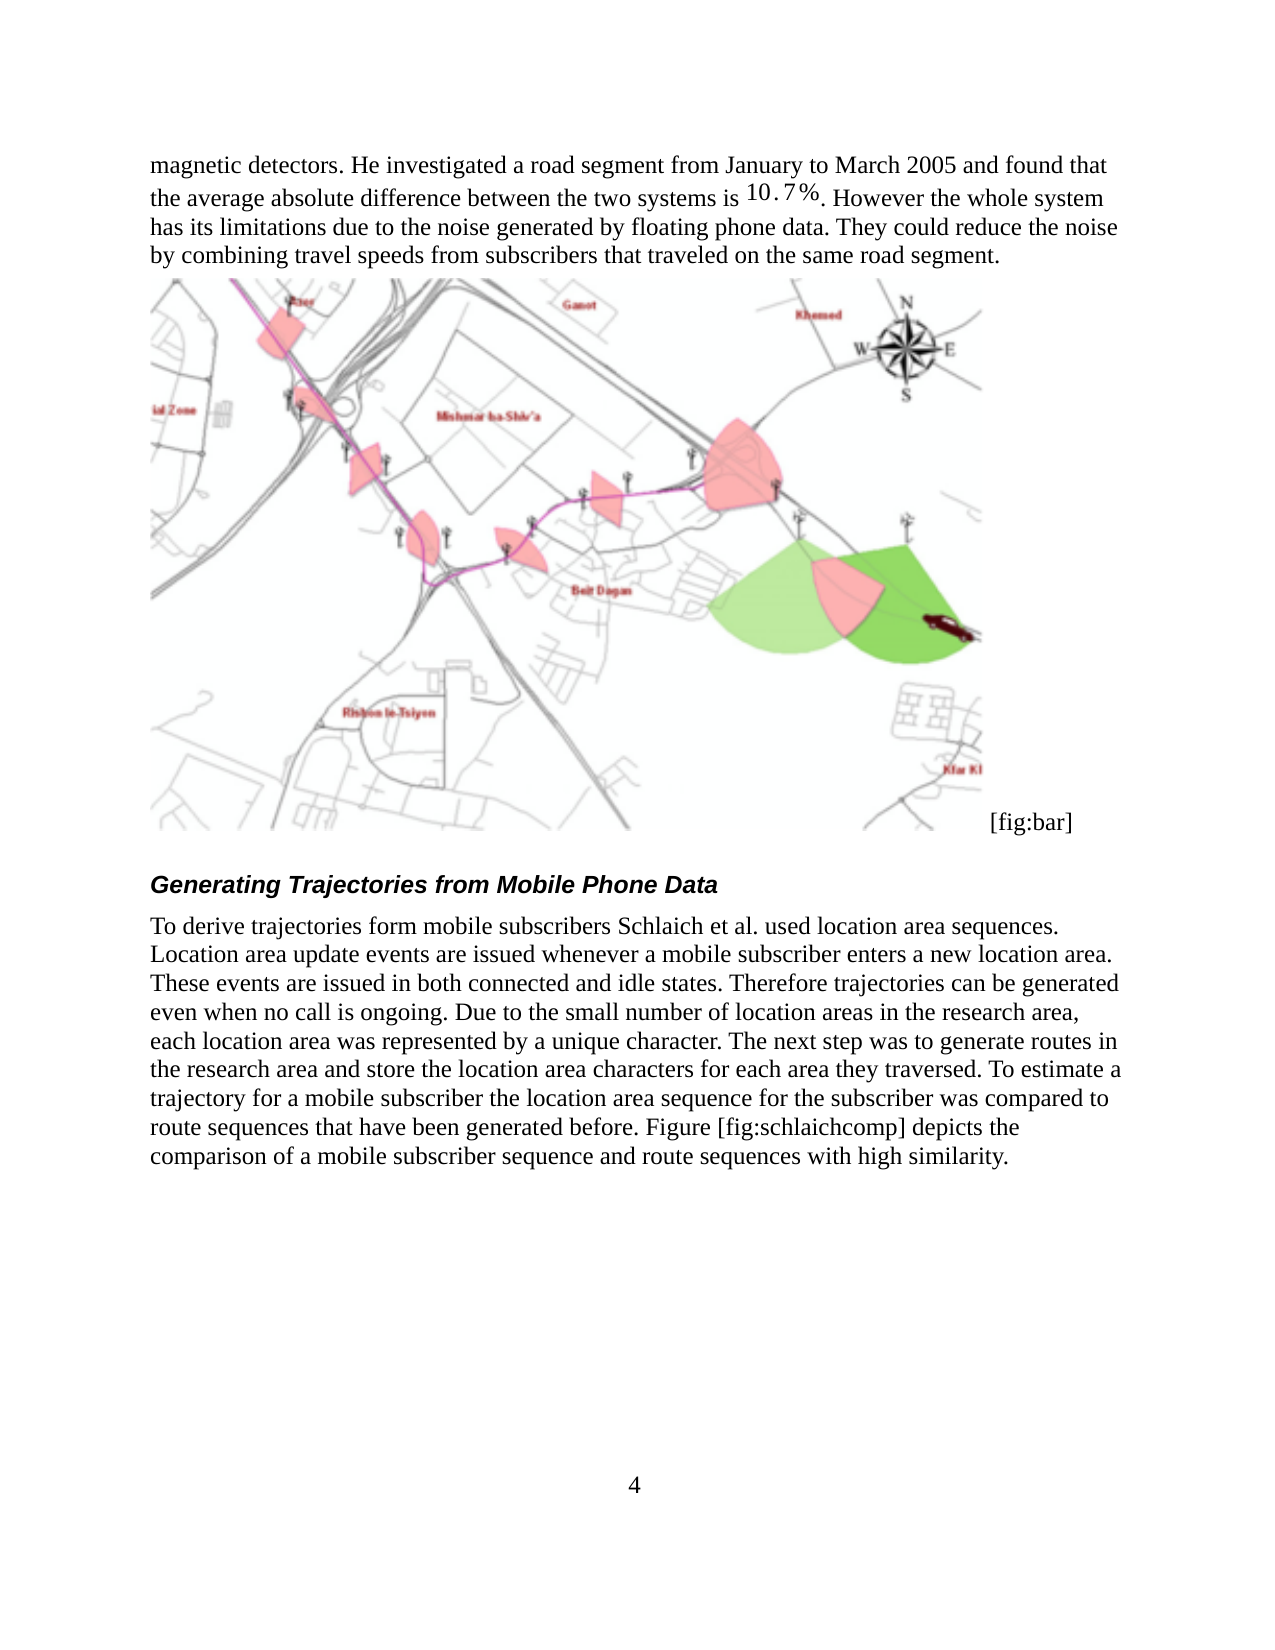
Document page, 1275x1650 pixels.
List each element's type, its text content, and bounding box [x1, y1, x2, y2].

text To derive trajectories form mobile subscribers Schlaich et al. used location area sequences. Location area update events are issued whenever a mobile subscriber enters a new location area. These events are issued in both connected and idle states. Therefore trajectories can be generated even when no call is ongoing. Due to the small number of location areas in the research area, each location area was represented by a unique character. The next step was to generate routes in the research area and store the location area characters for each area they traversed. To estimate a trajectory for a mobile subscriber the location area sequence for the subscriber was compared to route sequences that have been generated before. Figure [fig:schlaichcomp] depicts the comparison of a mobile subscriber sequence and route sequences with high similarity. [150, 911, 1125, 1169]
picture [150, 278, 984, 831]
text magnetic detectors. He investigated a road segment from January to March 2005 and found that the average absolute difference between the two systems is . However the whole system has its limitations due to the noise generated by floating phone data. They could reduce the noise by combining travel speeds from subscribers that traveled on the same road segment. [150, 150, 1125, 269]
text [fig:bar] [150, 278, 1125, 836]
subtitle Generating Trajectories from Mobile Phone Data [150, 870, 1125, 898]
